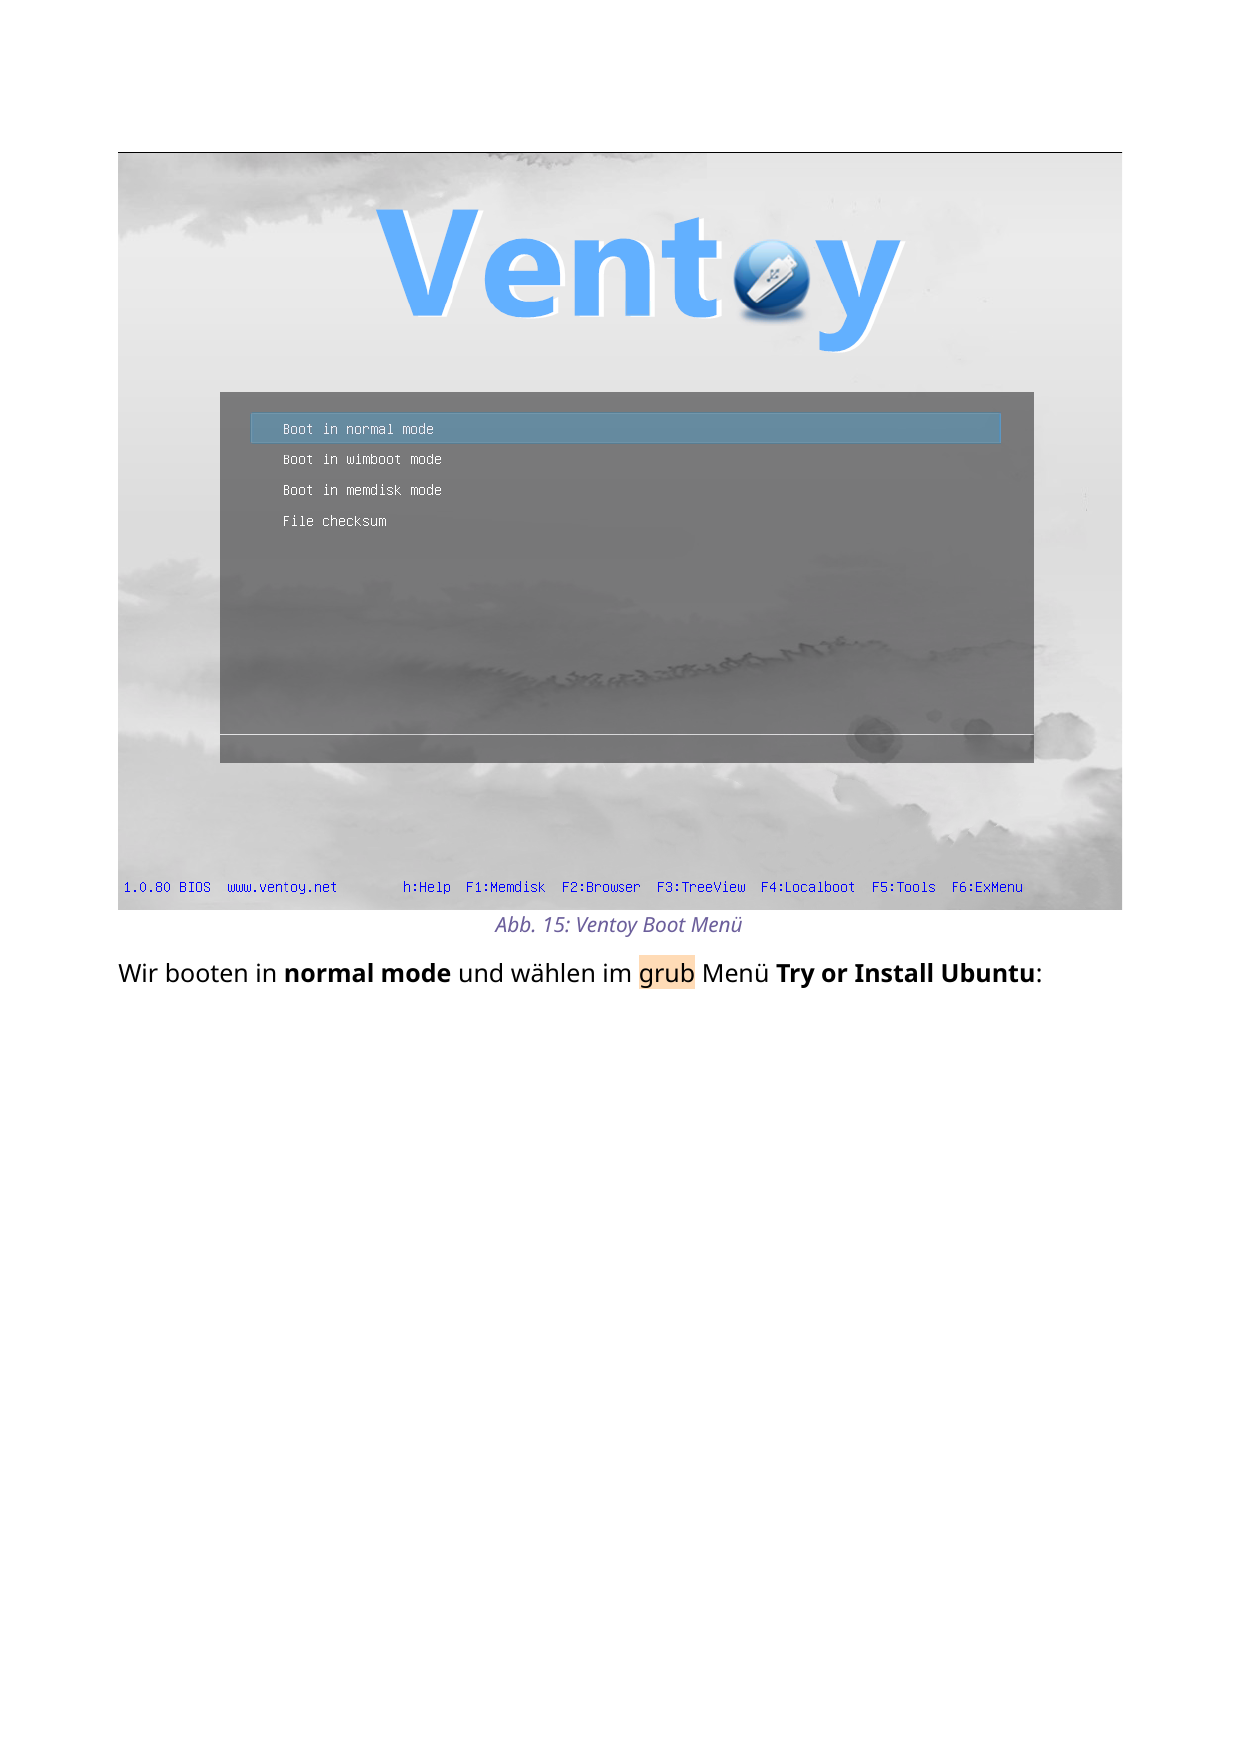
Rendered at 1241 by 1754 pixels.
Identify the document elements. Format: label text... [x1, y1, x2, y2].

text Abb. 15: Ventoy Boot Menü [118, 910, 1122, 938]
picture [118, 152, 1123, 910]
text [118, 127, 1122, 152]
text Wir booten in normal mode und wählen im grub Menü Try or Install Ubuntu: [118, 938, 1122, 989]
